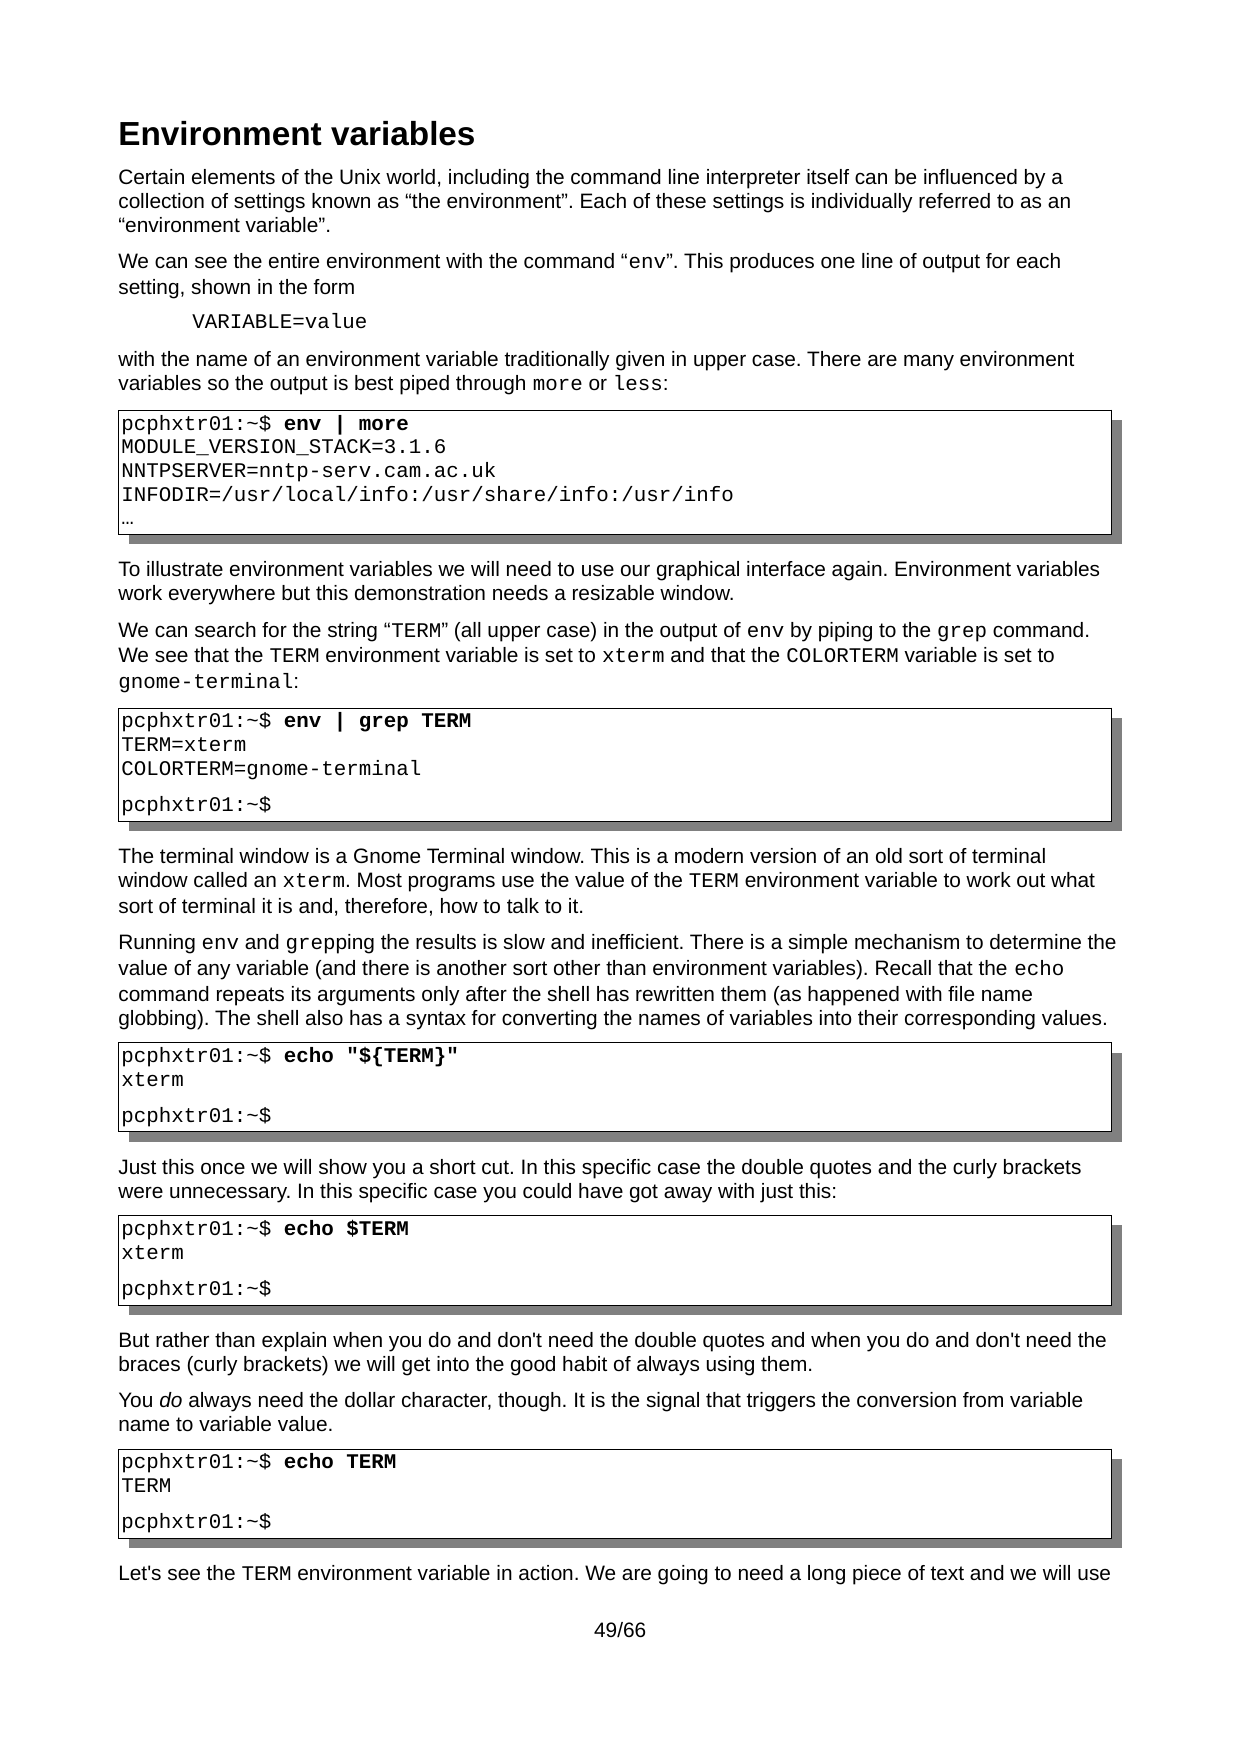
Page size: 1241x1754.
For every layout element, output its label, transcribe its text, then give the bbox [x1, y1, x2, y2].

text We can search for the string “TERM” (all upper case) in the output of env by piping to the grep command. We see that the TERM environment variable is set to xterm and that the COLORTERM variable is set to gnome-terminal: [118, 617, 1122, 695]
text We can see the entire environment with the command “env”. This produces one line of output for each setting, shown in the form [118, 249, 1122, 299]
text The terminal window is a Gnome Terminal window. This is a modern version of an old sort of terminal window called an xterm. Most programs use the value of the TERM environment variable to work out what sort of terminal it is and, therefore, how to talk to it. [118, 844, 1122, 917]
text Running env and grepping the results is slow and inefficient. There is a simple mechanism to determine the value of any variable (and there is another sort other than environment variables). Recall that the echo command repeats its arguments only after the shell has rewritten them (as happened with file name globbing). The shell also has a syntax for converting the names of variables into their corresponding values. [118, 930, 1122, 1029]
text But rather than explain when you do and don't need the double quotes and when you do and don't need the braces (curly brackets) we will get into the good habit of always using them. [118, 1328, 1122, 1376]
text pcphxtr01:~$ env | more MODULE_VERSION_STACK=3.1.6 NNTPSERVER=nntp-serv.cam.ac.uk INFODIR=/usr/local/info:/usr/share/info:/usr/info … [119, 411, 1111, 534]
text with the name of an environment variable traditionally given in upper case. There are many environment variables so the output is best piped through more or less: [118, 347, 1122, 397]
text VARIABLE=value [118, 311, 1122, 335]
text pcphxtr01:~$ [119, 1508, 1111, 1538]
text pcphxtr01:~$ [119, 1275, 1111, 1304]
text Let's see the TERM environment variable in action. We are going to need a long piece of text and we will use [118, 1561, 1122, 1587]
text Just this once we will show you a short cut. In this specific case the double quotes and the curly brackets were unnecessary. In this specific case you could have got away with just this: [118, 1154, 1122, 1202]
text pcphxtr01:~$ env | grep TERM TERM=xterm COLORTERM=gnome-terminal [119, 709, 1111, 781]
text You do always need the dollar character, though. It is the signal that triggers the conversion from variable name to variable value. [118, 1388, 1122, 1436]
text pcphxtr01:~$ [119, 1102, 1111, 1131]
text pcphxtr01:~$ echo $TERM xterm [119, 1216, 1111, 1265]
subtitle Environment variables [118, 113, 1122, 152]
text Certain elements of the Unix world, including the command line interpreter itself can be influenced by a collection of settings known as “the environment”. Each of these settings is individually referred to as an “environment variable”. [118, 164, 1122, 236]
text pcphxtr01:~$ echo TERM TERM [119, 1450, 1111, 1499]
text pcphxtr01:~$ [119, 791, 1111, 821]
text pcphxtr01:~$ echo "${TERM}" xterm [119, 1043, 1111, 1092]
text To illustrate environment variables we will need to use our graphical interface again. Environment variables work everywhere but this demonstration needs a resizable window. [118, 557, 1122, 605]
